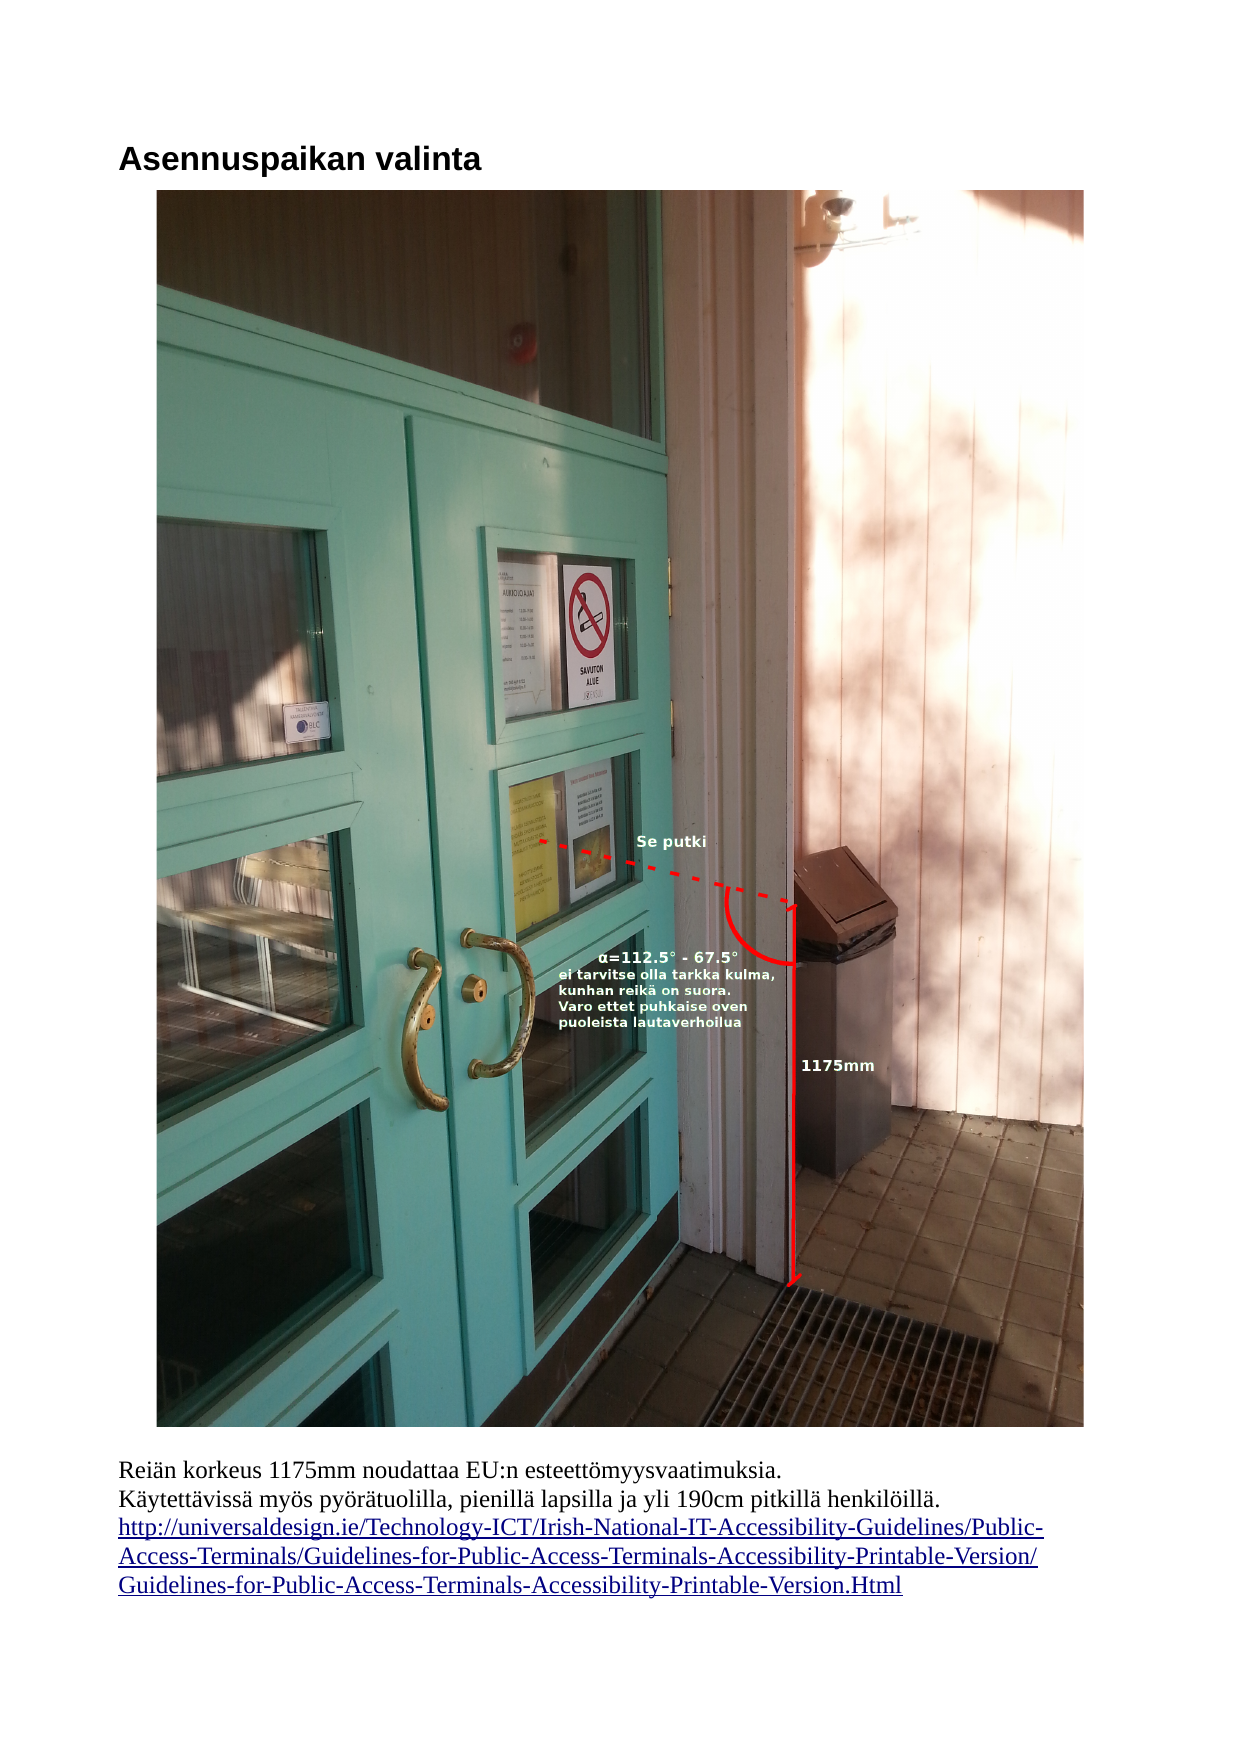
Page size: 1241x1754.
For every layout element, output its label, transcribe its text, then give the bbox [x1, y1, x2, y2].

text Reiän korkeus 1175mm noudattaa EU:n esteettömyysvaatimuksia. Käytettävissä myös pyörätuolilla, pienillä lapsilla ja yli 190cm pitkillä henkilöillä. http://universaldesign.ie/Technology-ICT/Irish-National-IT-Accessibility-Guidelines/Public-Access-Terminals/Guidelines-for-Public-Access-Terminals-Accessibility-Printable-Version/Guidelines-for-Public-Access-Terminals-Accessibility-Printable-Version.Html [118, 1455, 1122, 1599]
subtitle Asennuspaikan valinta [118, 139, 1122, 178]
picture [156, 190, 1084, 1427]
